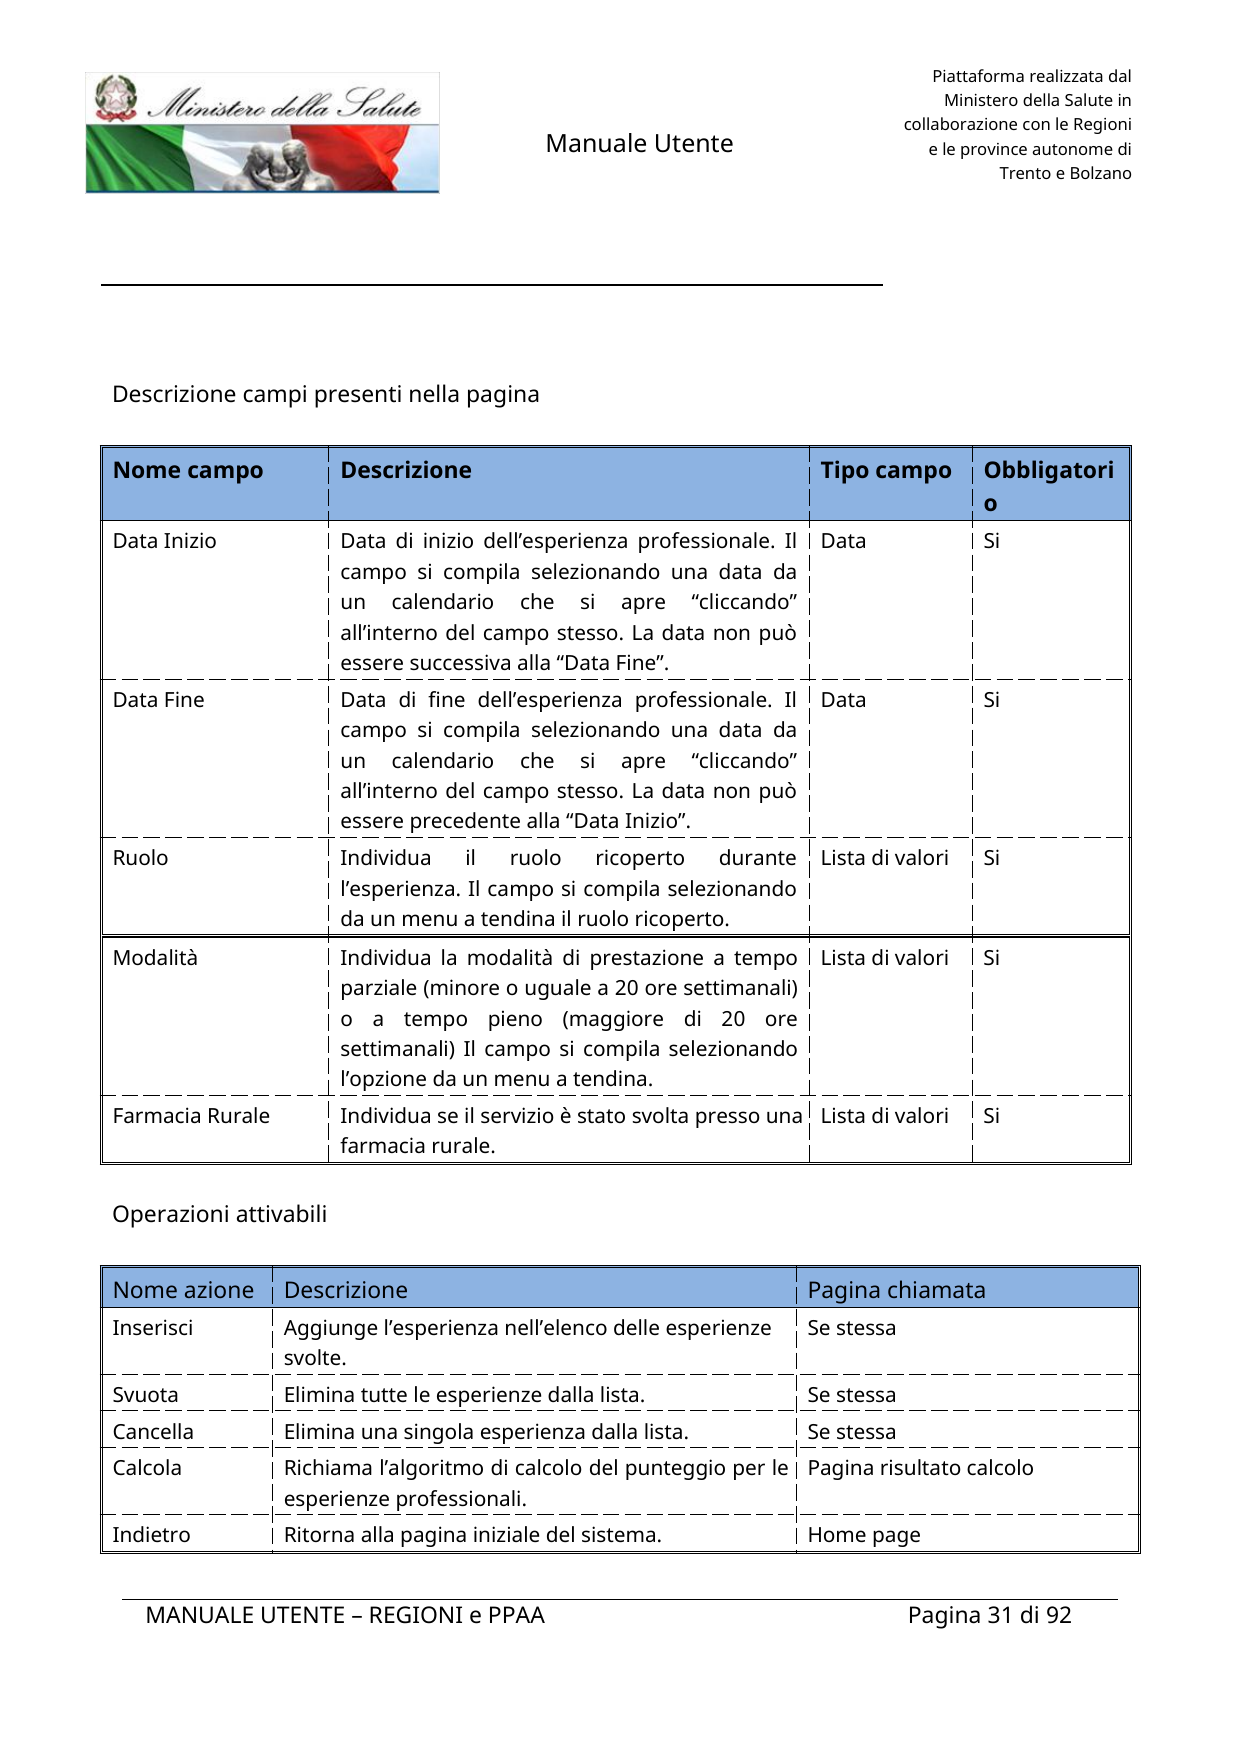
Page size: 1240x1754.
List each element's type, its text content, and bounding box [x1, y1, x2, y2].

table_cell Ritorna alla pagina iniziale del sistema. [272, 1514, 796, 1551]
table_cell Individua il ruolo ricoperto durante l’esperienza. Il campo si compila selezionando da un menu a tendina il ruolo ricoperto. [329, 837, 809, 934]
table_cell Calcola [103, 1447, 272, 1514]
table_cell Farmacia Rurale [103, 1095, 329, 1162]
table_cell Richiama l’algoritmo di calcolo del punteggio per le esperienze professionali. [272, 1447, 796, 1514]
text Descrizione campi presenti nella pagina [112, 378, 1069, 409]
table_cell Si [972, 1095, 1129, 1162]
table_cell Svuota [103, 1374, 272, 1410]
table_cell Data Inizio [103, 521, 329, 678]
table_cell Se stessa [796, 1374, 1138, 1410]
table_cell Data di fine dell’esperienza professionale. Il campo si compila selezionando una data da un calendario che si apre “cliccando” all’interno del campo stesso. La data non può essere precedente alla “Data Inizio”. [329, 679, 809, 837]
table_cell Lista di valori [809, 837, 972, 934]
table_cell Data Fine [103, 679, 329, 837]
table_cell Aggiunge l’esperienza nell’elenco delle esperienze svolte. [272, 1308, 796, 1374]
table_cell Data [809, 521, 972, 678]
table_header Nome azione [103, 1268, 272, 1307]
table_cell Inserisci [103, 1308, 272, 1374]
table_cell Se stessa [796, 1410, 1138, 1447]
table_cell Indietro [103, 1514, 272, 1551]
table_cell Lista di valori [809, 1095, 972, 1162]
table_header Descrizione [272, 1268, 796, 1307]
table_cell Si [972, 679, 1129, 837]
table_cell Cancella [103, 1410, 272, 1447]
table_cell Individua se il servizio è stato svolta presso una farmacia rurale. [329, 1095, 809, 1162]
table_cell Pagina risultato calcolo [796, 1447, 1138, 1514]
table_header Obbligatorio [972, 448, 1129, 520]
table_header Nome campo [103, 448, 329, 520]
table_cell Modalità [103, 938, 329, 1095]
table_cell Ruolo [103, 837, 329, 934]
table_cell Home page [796, 1514, 1138, 1551]
text Operazioni attivabili [112, 1198, 1069, 1229]
table_cell Si [972, 521, 1129, 678]
table_cell Se stessa [796, 1308, 1138, 1374]
table_header Tipo campo [809, 448, 972, 520]
table_cell Elimina una singola esperienza dalla lista. [272, 1410, 796, 1447]
table_cell Data di inizio dell’esperienza professionale. Il campo si compila selezionando una data da un calendario che si apre “cliccando” all’interno del campo stesso. La data non può essere successiva alla “Data Fine”. [329, 521, 809, 678]
table_cell Lista di valori [809, 938, 972, 1095]
table_cell Individua la modalità di prestazione a tempo parziale (minore o uguale a 20 ore settimanali) o a tempo pieno (maggiore di 20 ore settimanali) Il campo si compila selezionando l’opzione da un menu a tendina. [329, 938, 809, 1095]
table_cell Si [972, 938, 1129, 1095]
table_cell Si [972, 837, 1129, 934]
table_header Pagina chiamata [796, 1268, 1138, 1307]
table_header Descrizione [329, 448, 809, 520]
table_cell Data [809, 679, 972, 837]
table_cell Elimina tutte le esperienze dalla lista. [272, 1374, 796, 1410]
